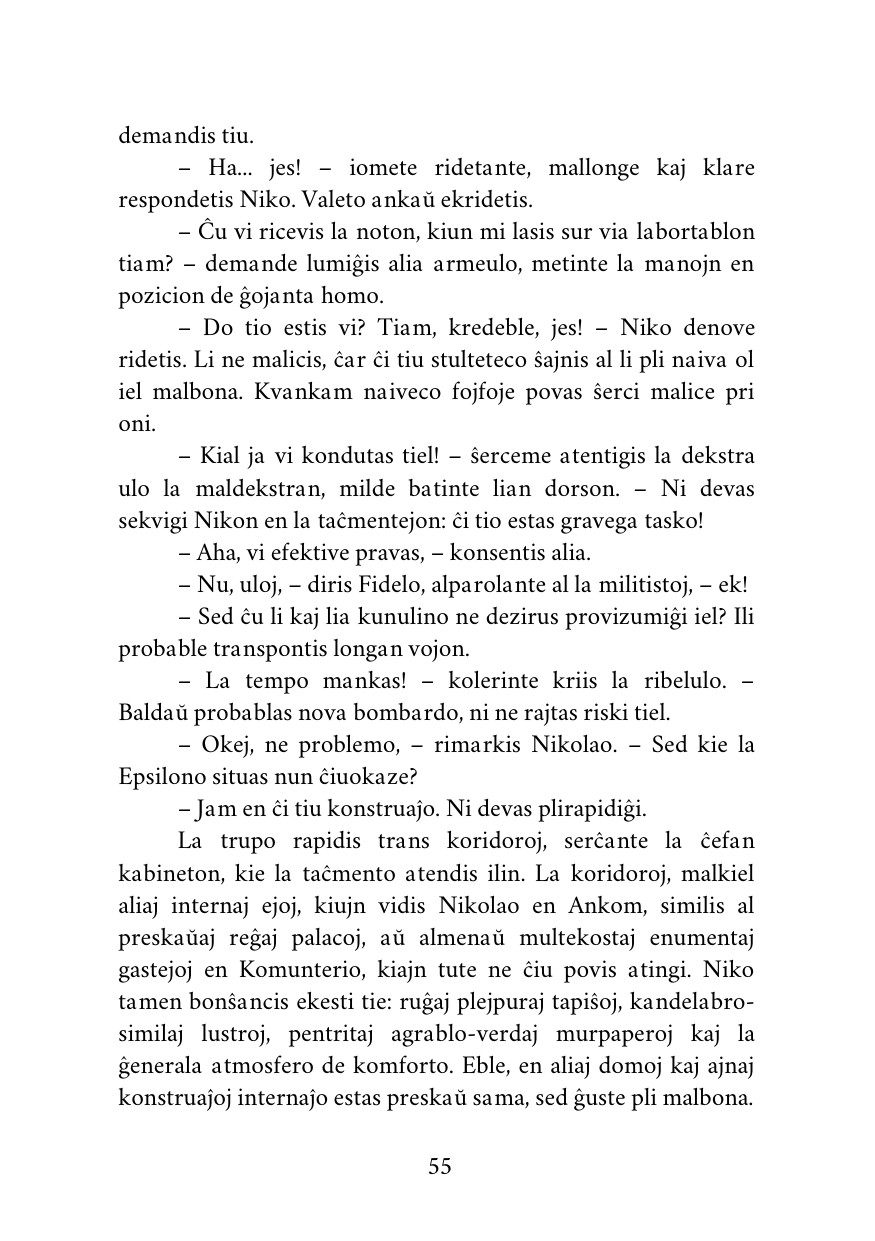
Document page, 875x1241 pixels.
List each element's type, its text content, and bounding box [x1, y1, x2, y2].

text – La tempo mankas! – kolerinte kriis la ribelulo. – Baldaŭ probablas nova bombardo, ni ne rajtas riski tiel. [118, 663, 756, 728]
text – Ha... jes! – iomete ridetante, mallonge kaj klare respondetis Niko. Valeto ankaŭ ekridetis. [118, 150, 756, 214]
text – Do tio estis vi? Tiam, kredeble, jes! – Niko denove ridetis. Li ne malicis, ĉar ĉi tiu stulteteco ŝajnis al li pli naiva ol iel malbona. Kvankam naiveco fojfoje povas ŝerci malice pri oni. [118, 311, 756, 439]
text demandis tiu. [118, 118, 756, 150]
text – Jam en ĉi tiu konstruaĵo. Ni devas plirapidiĝi. [118, 792, 756, 824]
text La trupo rapidis trans koridoroj, serĉante la ĉefan kabineton, kie la taĉmento atendis ilin. La koridoroj, malkiel aliaj internaj ejoj, kiujn vidis Nikolao en Ankom, similis al preskaŭaj reĝaj palacoj, aŭ almenaŭ multekostaj enumentaj gastejoj en Komunterio, kiajn tute ne ĉiu povis atingi. Niko tamen bonŝancis ekesti tie: ruĝaj plejpuraj tapiŝoj, kandelabro-similaj lustroj, pentritaj agrablo-verdaj murpaperoj kaj la ĝenerala atmosfero de komforto. Eble, en aliaj domoj kaj ajnaj konstruaĵoj internaĵo estas preskaŭ sama, sed ĝuste pli malbona. [118, 824, 756, 1113]
text – Kial ja vi kondutas tiel! – ŝerceme atentigis la dekstra ulo la maldekstran, milde batinte lian dorson. – Ni devas sekvigi Nikon en la taĉmentejon: ĉi tio estas gravega tasko! [118, 439, 756, 535]
text – Okej, ne problemo, – rimarkis Nikolao. – Sed kie la Epsilono situas nun ĉiuokaze? [118, 728, 756, 792]
text – Aha, vi efektive pravas, – konsentis alia. [118, 535, 756, 567]
text – Ĉu vi ricevis la noton, kiun mi lasis sur via labortablon tiam? – demande lumiĝis alia armeulo, metinte la manojn en pozicion de ĝojanta homo. [118, 214, 756, 311]
text – Nu, uloj, – diris Fidelo, alparolante al la militistoj, – ek! [118, 567, 756, 599]
text – Sed ĉu li kaj lia kunulino ne dezirus provizumiĝi iel? Ili probable transpontis longan vojon. [118, 599, 756, 663]
